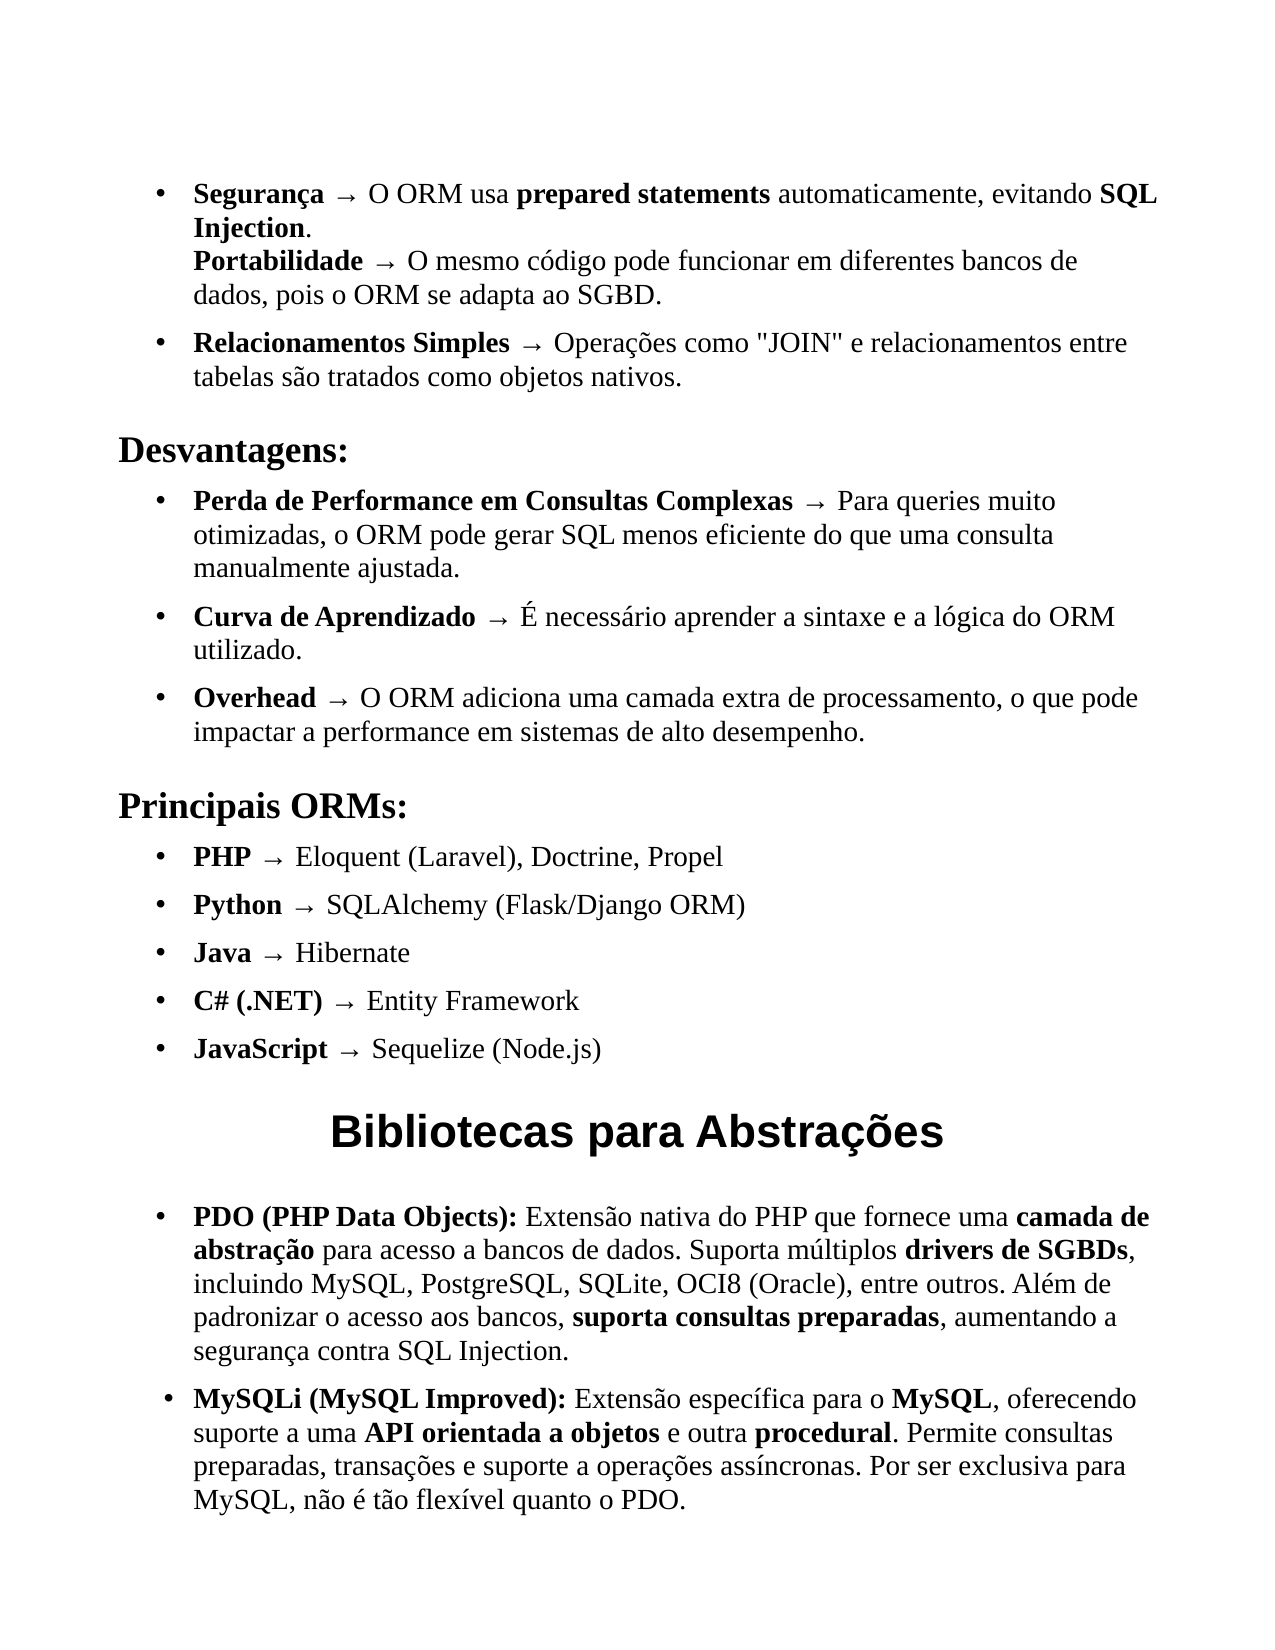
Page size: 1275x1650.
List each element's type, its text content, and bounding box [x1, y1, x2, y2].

list Java → Hibernate [156, 935, 1157, 969]
list JavaScript → Sequelize (Node.js) [156, 1032, 1157, 1065]
list Segurança → O ORM usa prepared statements automaticamente, evitando SQL Injection. Portabilidade → O mesmo código pode funcionar em diferentes bancos de dados, pois o ORM se adapta ao SGBD. [156, 176, 1157, 311]
subtitle Bibliotecas para Abstrações [118, 1105, 1157, 1158]
list C# (.NET) → Entity Framework [156, 983, 1157, 1017]
list Relacionamentos Simples → Operações como "JOIN" e relacionamentos entre tabelas são tratados como objetos nativos. [156, 325, 1157, 392]
list Python → SQLAlchemy (Flask/Django ORM) [156, 887, 1157, 921]
subtitle Principais ORMs: [118, 783, 1157, 826]
list Perda de Performance em Consultas Complexas → Para queries muito otimizadas, o ORM pode gerar SQL menos eficiente do que uma consulta manualmente ajustada. [156, 483, 1157, 584]
list PHP → Eloquent (Laravel), Doctrine, Propel [156, 839, 1157, 872]
list Curva de Aprendizado → É necessário aprender a sintaxe e a lógica do ORM utilizado. [156, 599, 1157, 666]
subtitle Desvantagens: [118, 428, 1157, 471]
list MySQLi (MySQL Improved): Extensão específica para o MySQL, oferecendo suporte a uma API orientada a objetos e outra procedural. Permite consultas preparadas, transações e suporte a operações assíncronas. Por ser exclusiva para MySQL, não é tão flexível quanto o PDO. [164, 1381, 1157, 1516]
list PDO (PHP Data Objects): Extensão nativa do PHP que fornece uma camada de abstração para acesso a bancos de dados. Suporta múltiplos drivers de SGBDs, incluindo MySQL, PostgreSQL, SQLite, OCI8 (Oracle), entre outros. Além de padronizar o acesso aos bancos, suporta consultas preparadas, aumentando a segurança contra SQL Injection. [156, 1199, 1157, 1367]
list Overhead → O ORM adiciona uma camada extra de processamento, o que pode impactar a performance em sistemas de alto desempenho. [156, 681, 1157, 748]
